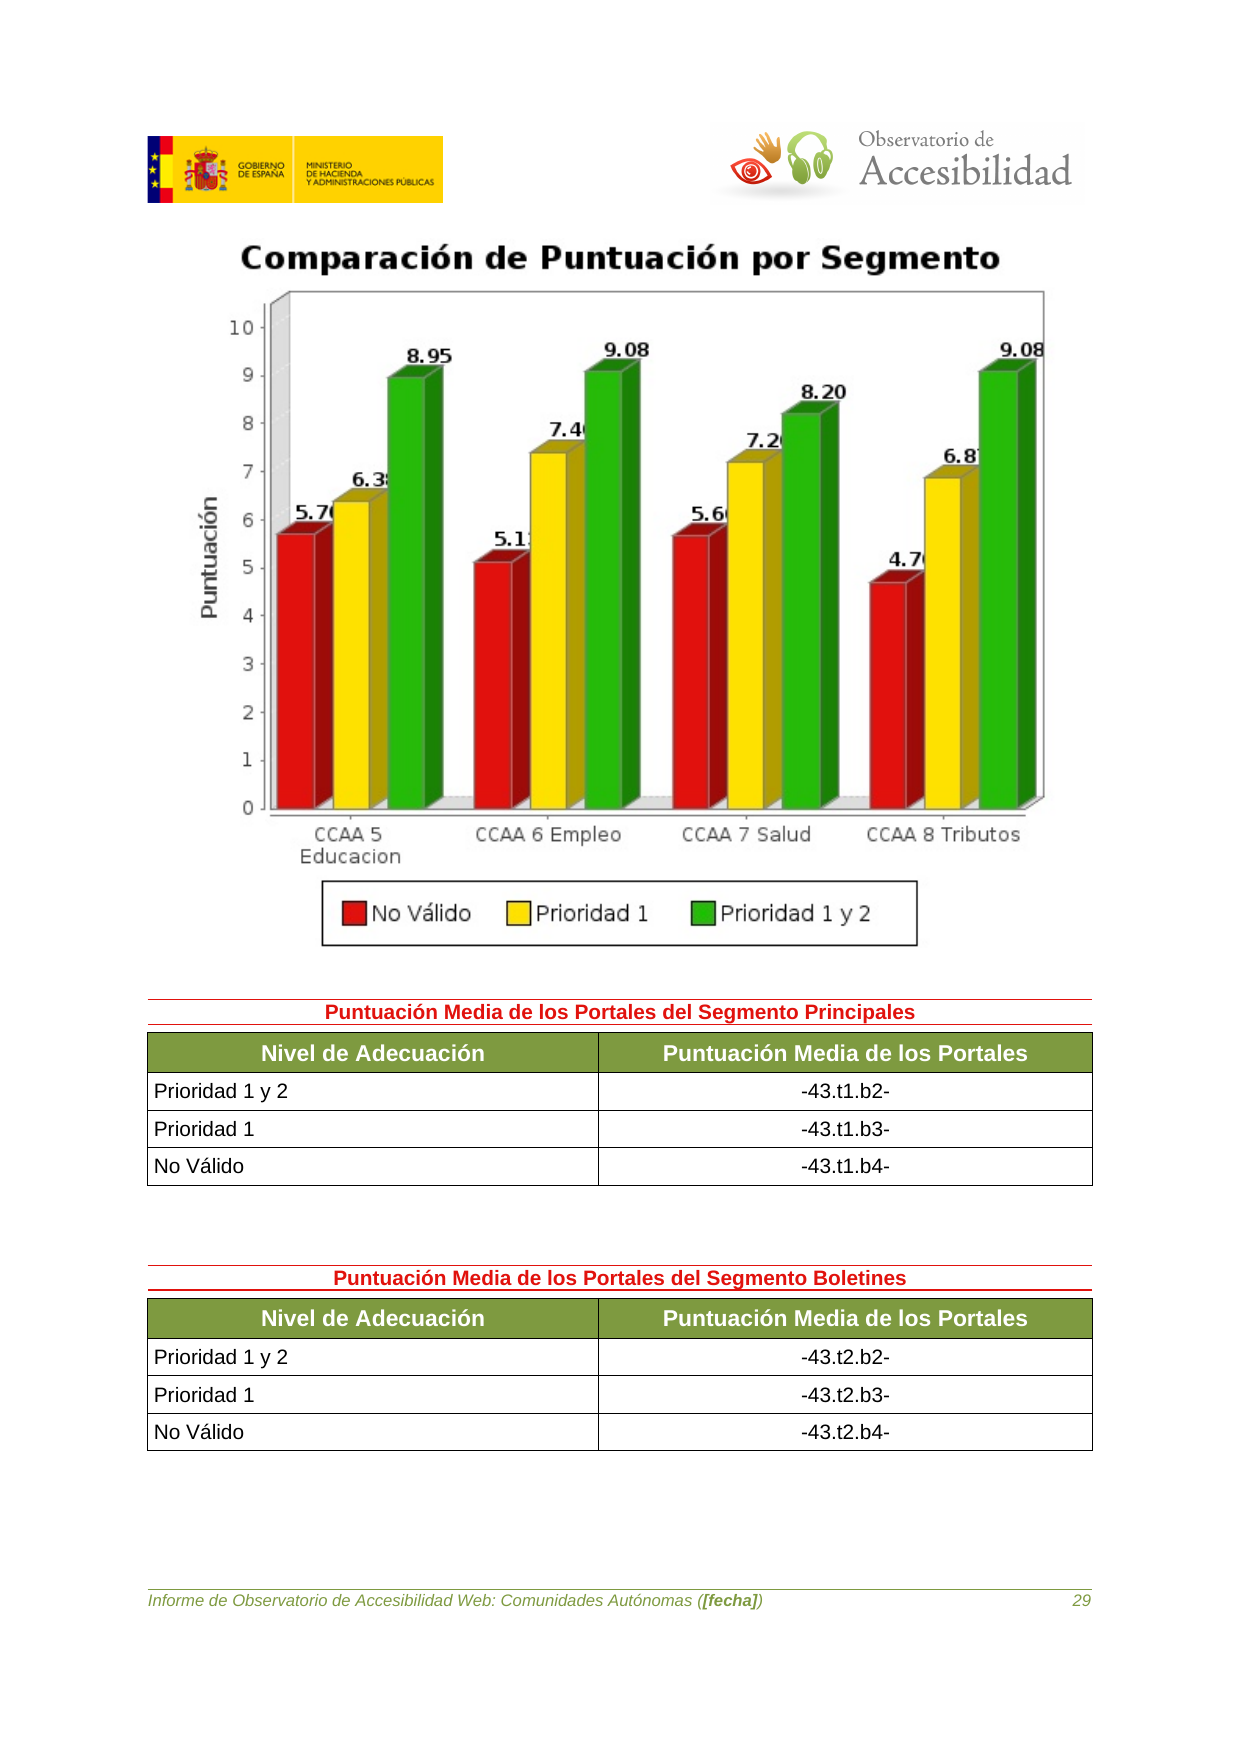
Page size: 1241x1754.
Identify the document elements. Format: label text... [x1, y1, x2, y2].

table_cell -43.t1.b4- [599, 1148, 1092, 1184]
table_cell -43.t2.b2- [599, 1339, 1092, 1375]
table_cell Prioridad 1 y 2 [148, 1073, 598, 1109]
table_header Nivel de Adecuación [148, 1033, 598, 1072]
table_cell -43.t1.b3- [599, 1111, 1092, 1147]
table_cell -43.t2.b3- [599, 1376, 1092, 1413]
table_cell Prioridad 1 [148, 1111, 598, 1147]
table_header Puntuación Media de los Portales [599, 1033, 1092, 1072]
picture [178, 238, 1062, 948]
table_cell No Válido [148, 1414, 598, 1450]
table_cell Prioridad 1 [148, 1376, 598, 1413]
table_header Puntuación Media de los Portales [599, 1299, 1092, 1338]
picture [147, 136, 443, 203]
text Puntuación Media de los Portales del Segmento Boletines [148, 1266, 1092, 1289]
table_cell -43.t2.b4- [599, 1414, 1092, 1450]
table_cell Prioridad 1 y 2 [148, 1339, 598, 1375]
table_cell -43.t1.b2- [599, 1073, 1092, 1109]
table_cell No Válido [148, 1148, 598, 1184]
text Puntuación Media de los Portales del Segmento Principales [148, 1000, 1092, 1024]
picture [710, 122, 1086, 205]
table_header Nivel de Adecuación [148, 1299, 598, 1338]
